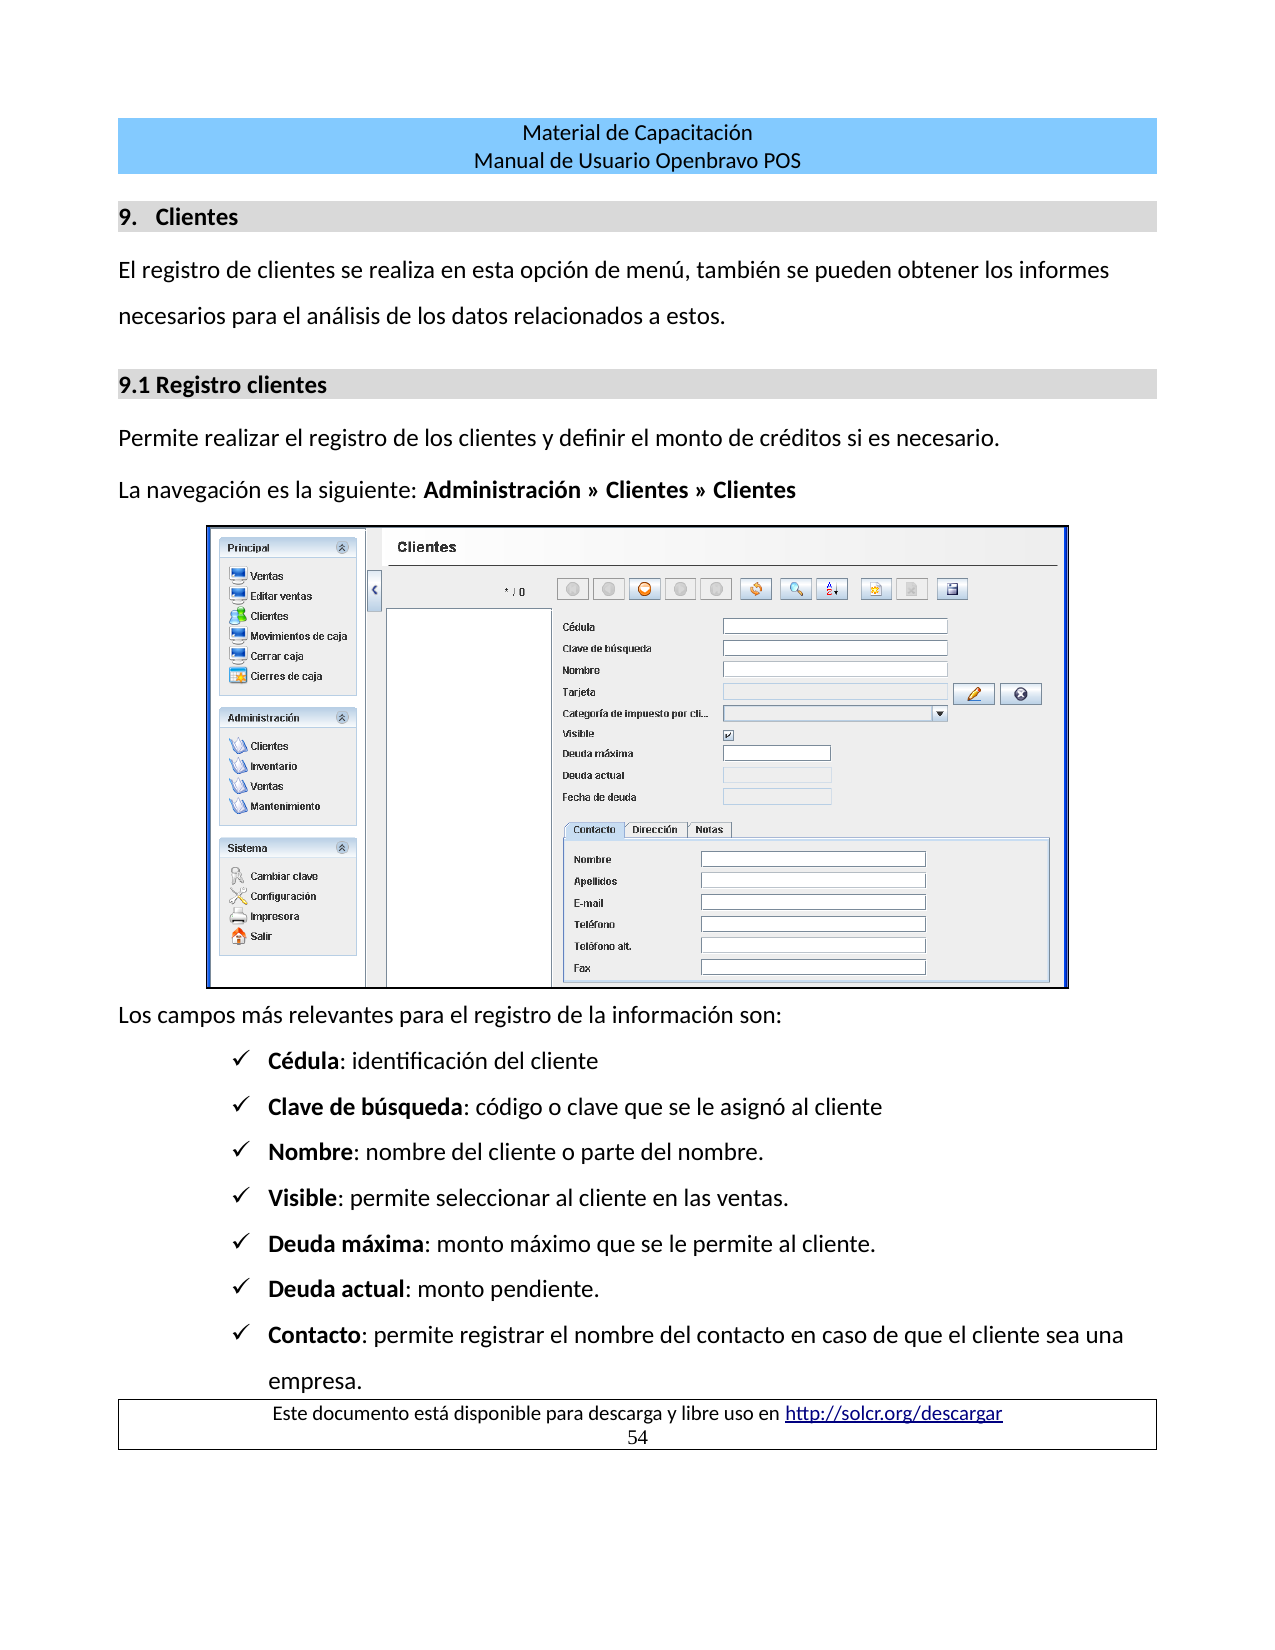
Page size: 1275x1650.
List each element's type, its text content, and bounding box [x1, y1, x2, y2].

list Visible: permite seleccionar al cliente en las ventas. [231, 1182, 1157, 1213]
subtitle 9.1 Registro clientes [118, 369, 1157, 399]
list Clave de búsqueda: código o clave que se le asignó al cliente [231, 1091, 1157, 1121]
text El registro de clientes se realiza en esta opción de menú, también se pueden obtener los informes necesarios para el análisis de los datos relacionados a estos. [118, 255, 1157, 331]
list Contacto: permite registrar el nombre del contacto en caso de que el cliente sea una empresa. [231, 1319, 1157, 1396]
list Cédula: identificación del cliente [231, 1045, 1157, 1075]
text Permite realizar el registro de los clientes y definir el monto de créditos si es necesario. [118, 422, 1157, 453]
list Clientes [118, 201, 1157, 232]
list Deuda máxima: monto máximo que se le permite al cliente. [231, 1228, 1157, 1258]
text La navegación es la siguiente: Administración » Clientes » Clientes [118, 474, 1157, 504]
list Nombre: nombre del cliente o parte del nombre. [231, 1136, 1157, 1167]
list Deuda actual: monto pendiente. [231, 1273, 1157, 1304]
text Los campos más relevantes para el registro de la información son: [118, 999, 1157, 1030]
